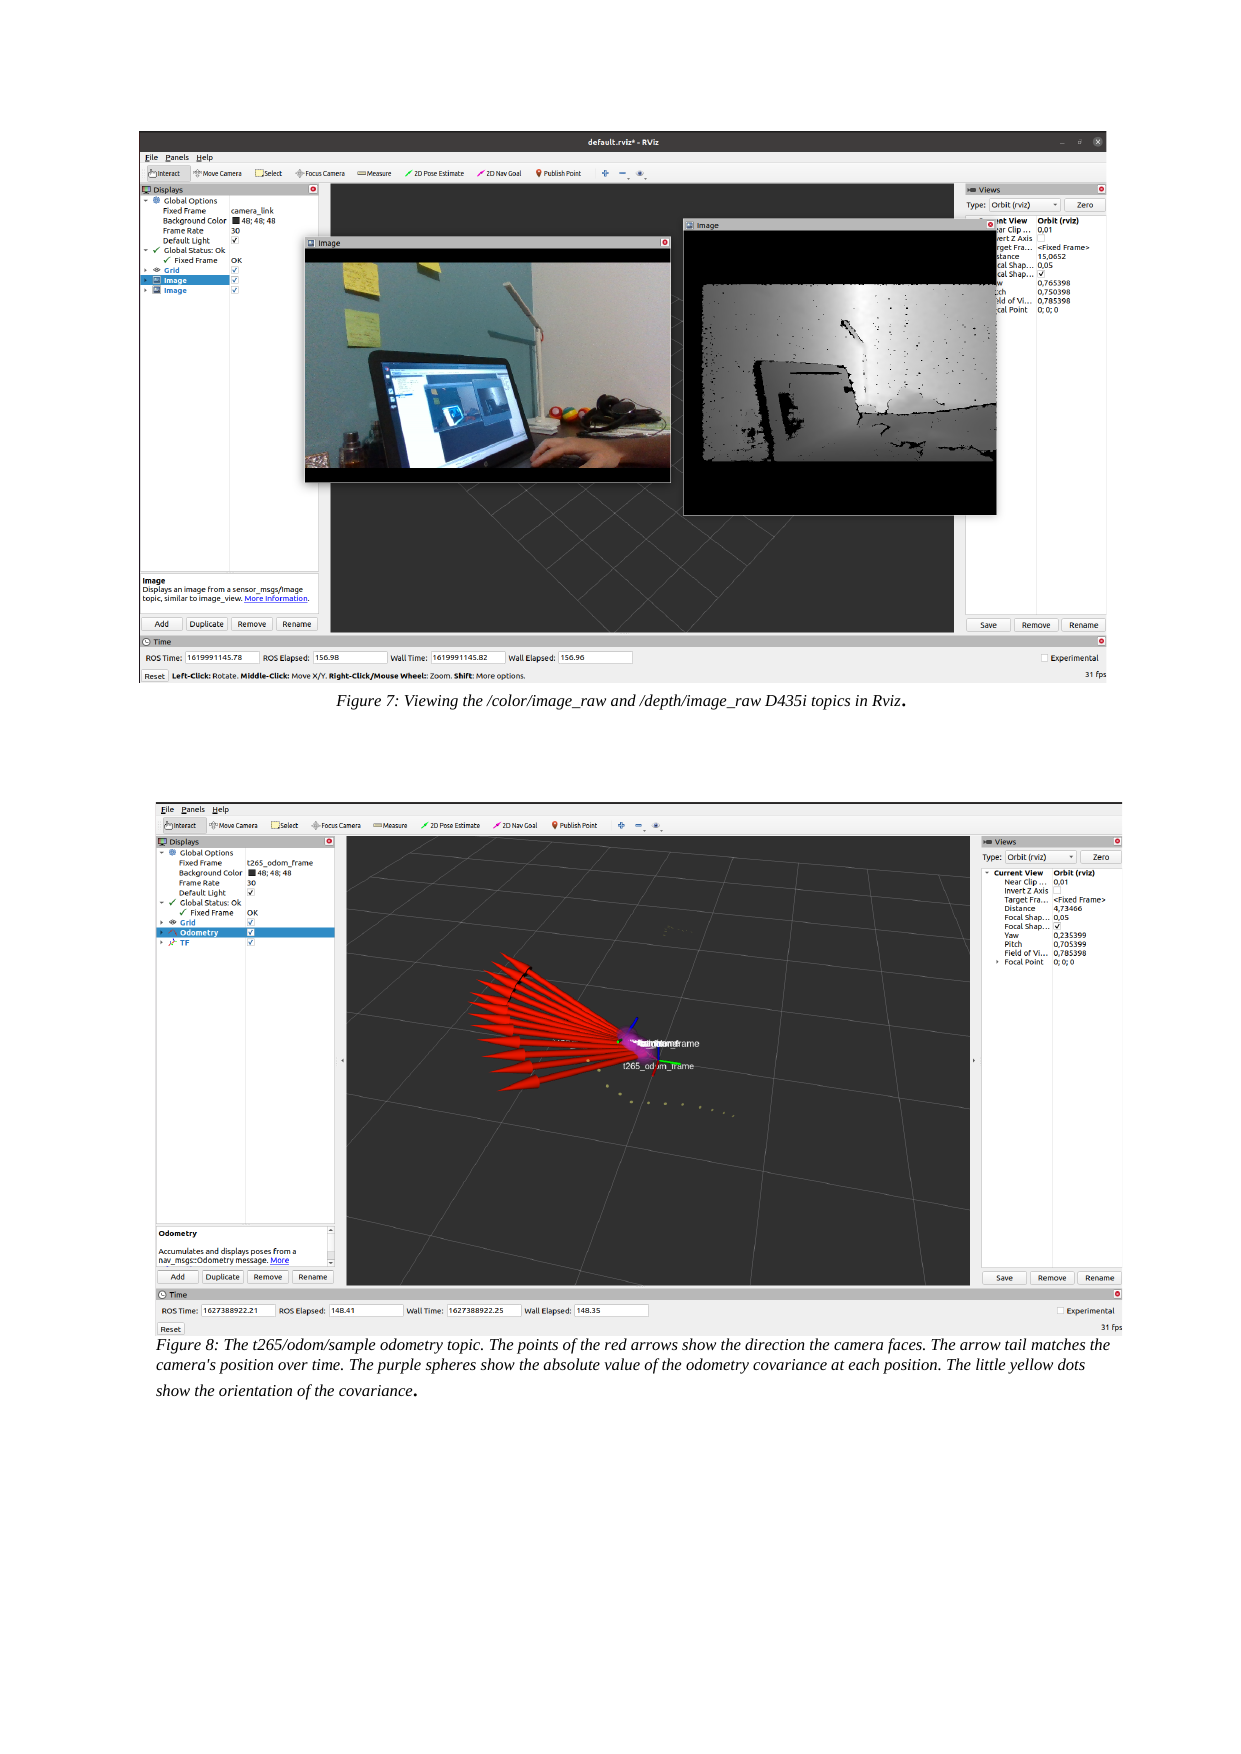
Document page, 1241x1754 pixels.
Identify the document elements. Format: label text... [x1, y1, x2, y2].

text Figure 8: The t265/odom/sample odometry topic. The points of the red arrows show the direction the camera faces. The arrow tail matches the camera's position over time. The purple spheres show the absolute value of the odometry covariance at each position. The little yellow dots show the orientation of the covariance. [156, 1336, 1122, 1402]
text Figure 7: Viewing the /color/image_raw and /depth/image_raw D435i topics in Rviz. [139, 683, 1106, 712]
picture [139, 131, 1107, 683]
picture [155, 802, 1123, 1336]
